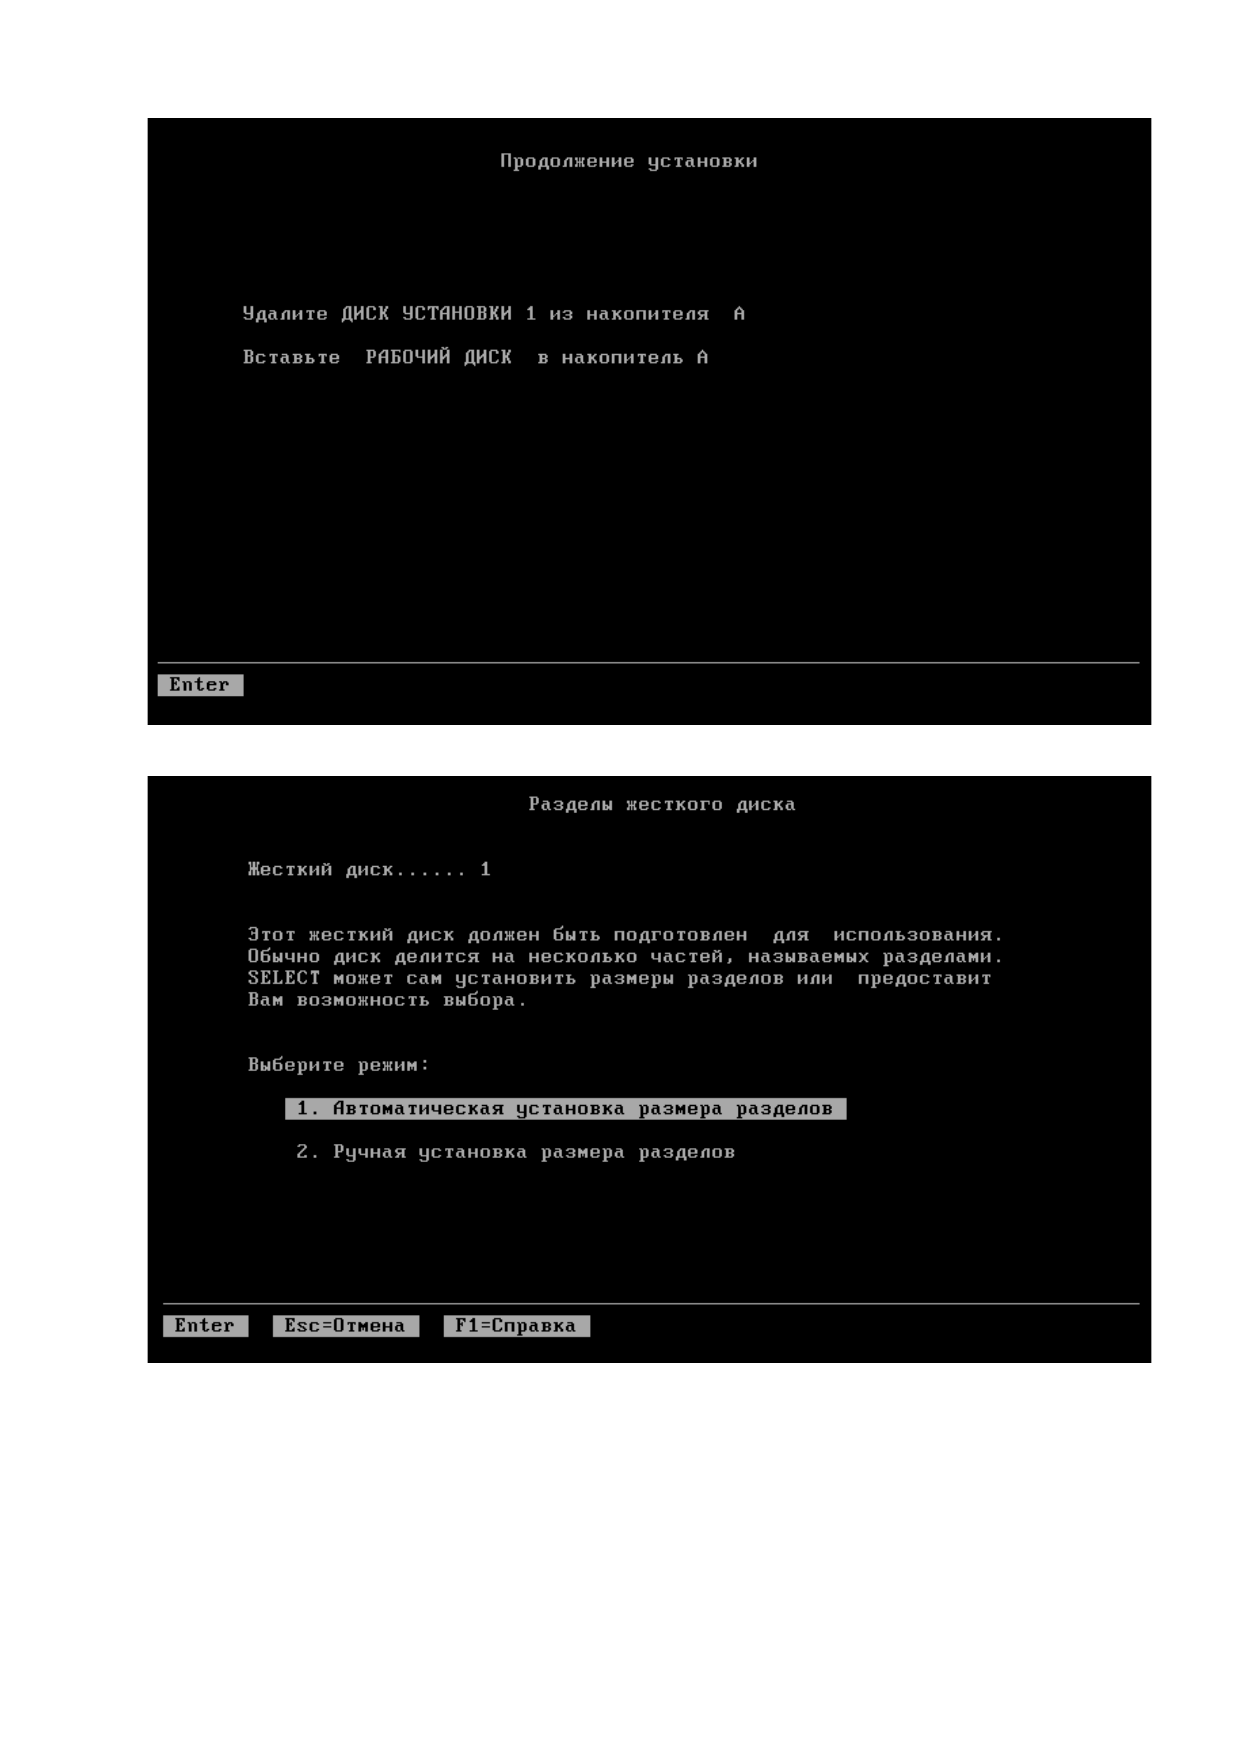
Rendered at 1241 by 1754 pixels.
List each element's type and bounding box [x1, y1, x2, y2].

picture [147, 776, 1152, 1363]
picture [147, 118, 1152, 725]
